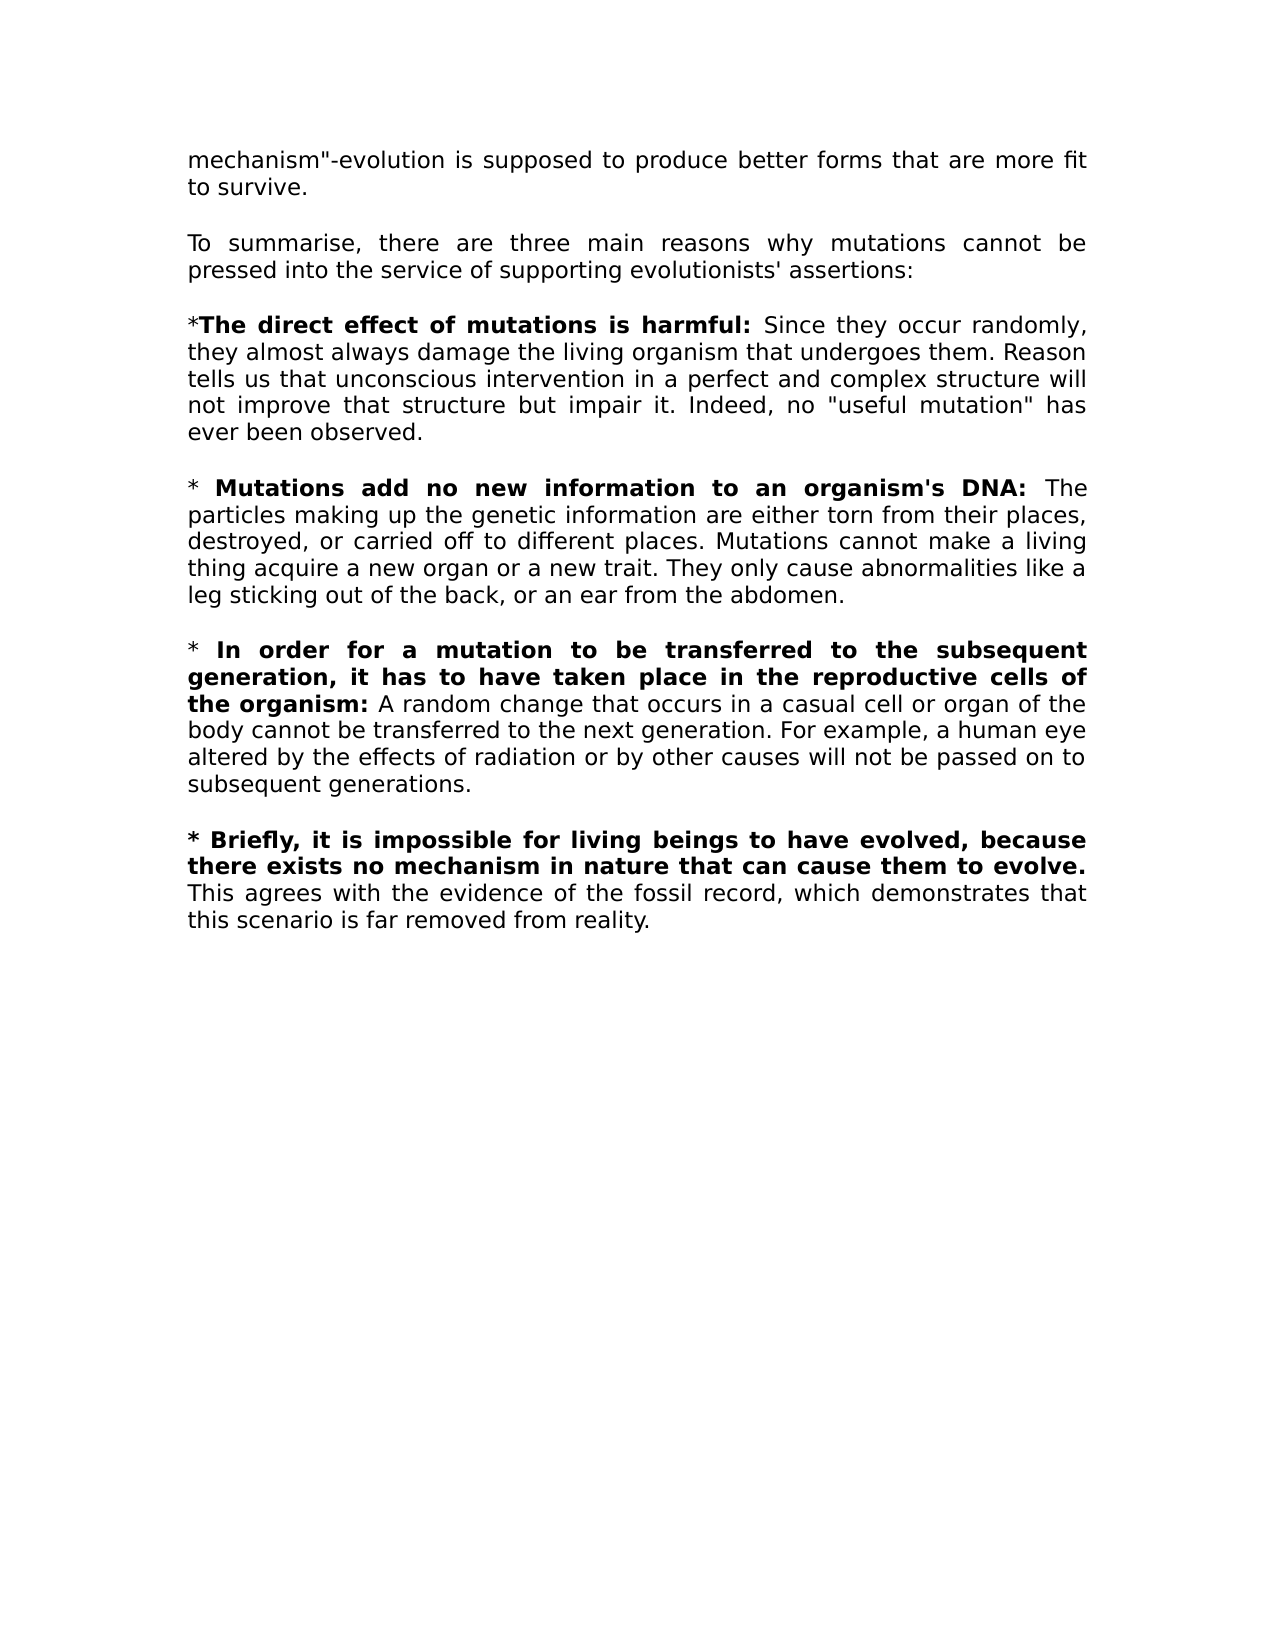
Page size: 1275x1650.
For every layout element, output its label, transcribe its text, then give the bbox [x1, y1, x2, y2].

text To summarise, there are three main reasons why mutations cannot be pressed into the service of supporting evolutionists' assertions: [187, 230, 1088, 283]
text * Mutations add no new information to an organism's DNA: The particles making up the genetic information are either torn from their places, destroyed, or carried off to different places. Mutations cannot make a living thing acquire a new organ or a new trait. They only cause abnormalities like a leg sticking out of the back, or an ear from the abdomen. [187, 475, 1088, 608]
text * In order for a mutation to be transferred to the subsequent generation, it has to have taken place in the reproductive cells of the organism: A random change that occurs in a casual cell or organ of the body cannot be transferred to the next generation. For example, a human eye altered by the effects of radiation or by other causes will not be passed on to subsequent generations. [187, 638, 1088, 798]
text * Briefly, it is impossible for living beings to have evolved, because there exists no mechanism in nature that can cause them to evolve. This agrees with the evidence of the fossil record, which demonstrates that this scenario is far removed from reality. [187, 827, 1088, 933]
text mechanism"-evolution is supposed to produce better forms that are more fit to survive. [187, 148, 1088, 201]
text *The direct effect of mutations is harmful: Since they occur randomly, they almost always damage the living organism that undergoes them. Reason tells us that unconscious intervention in a perfect and complex structure will not improve that structure but impair it. Indeed, no "useful mutation" has ever been observed. [187, 313, 1088, 446]
